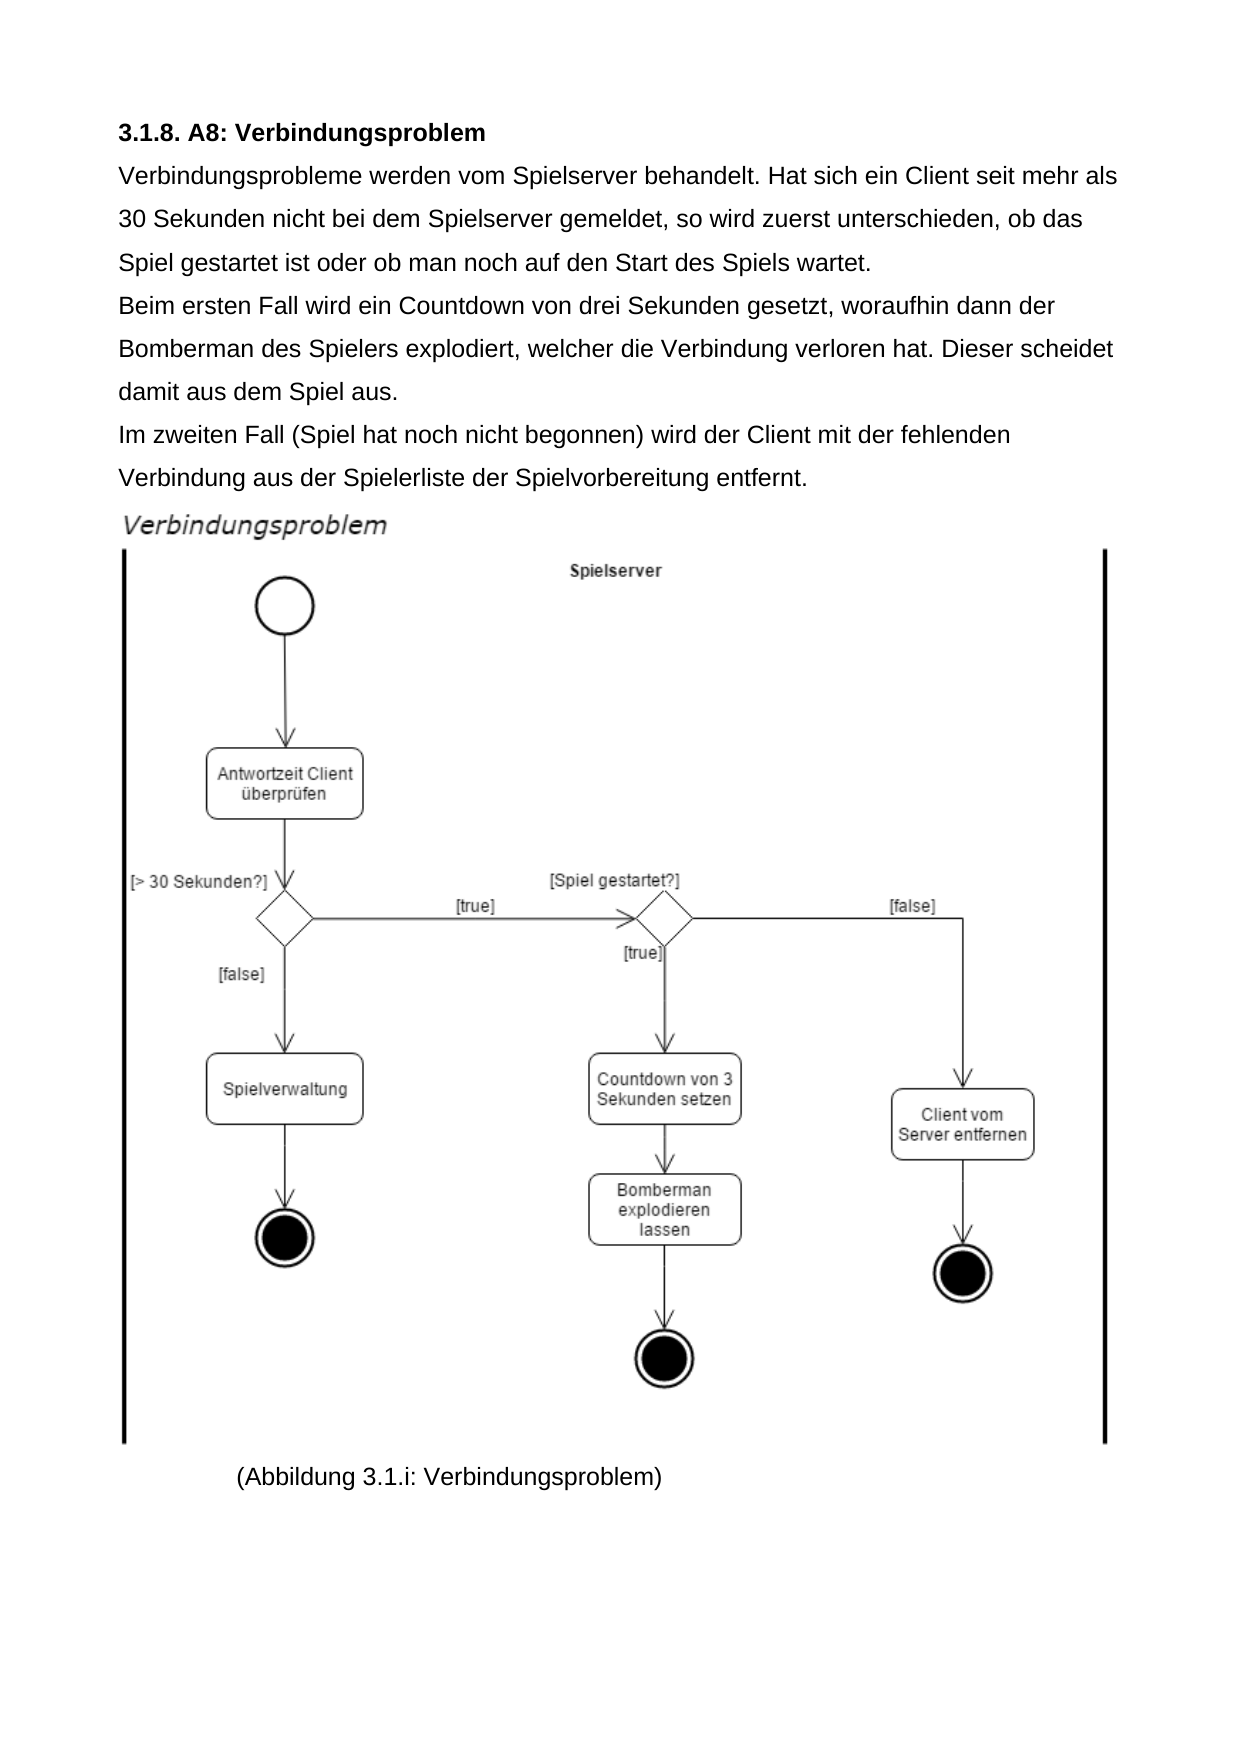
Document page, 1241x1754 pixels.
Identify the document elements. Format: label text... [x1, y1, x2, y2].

text (Abbildung 3.1.i: Verbindungsproblem) [118, 1462, 1122, 1491]
text Verbindungsprobleme werden vom Spielserver behandelt. Hat sich ein Client seit mehr als 30 Sekunden nicht bei dem Spielserver gemeldet, so wird zuerst unterschieden, ob das Spiel gestartet ist oder ob man noch auf den Start des Spiels wartet. Beim ersten Fall wird ein Countdown von drei Sekunden gesetzt, woraufhin dann der Bomberman des Spielers explodiert, welcher die Verbindung verloren hat. Dieser scheidet damit aus dem Spiel aus. Im zweiten Fall (Spiel hat noch nicht begonnen) wird der Client mit der fehlenden Verbindung aus der Spielerliste der Spielvorbereitung entfernt. [118, 161, 1122, 492]
text 3.1.8. A8: Verbindungsproblem [118, 118, 1122, 147]
